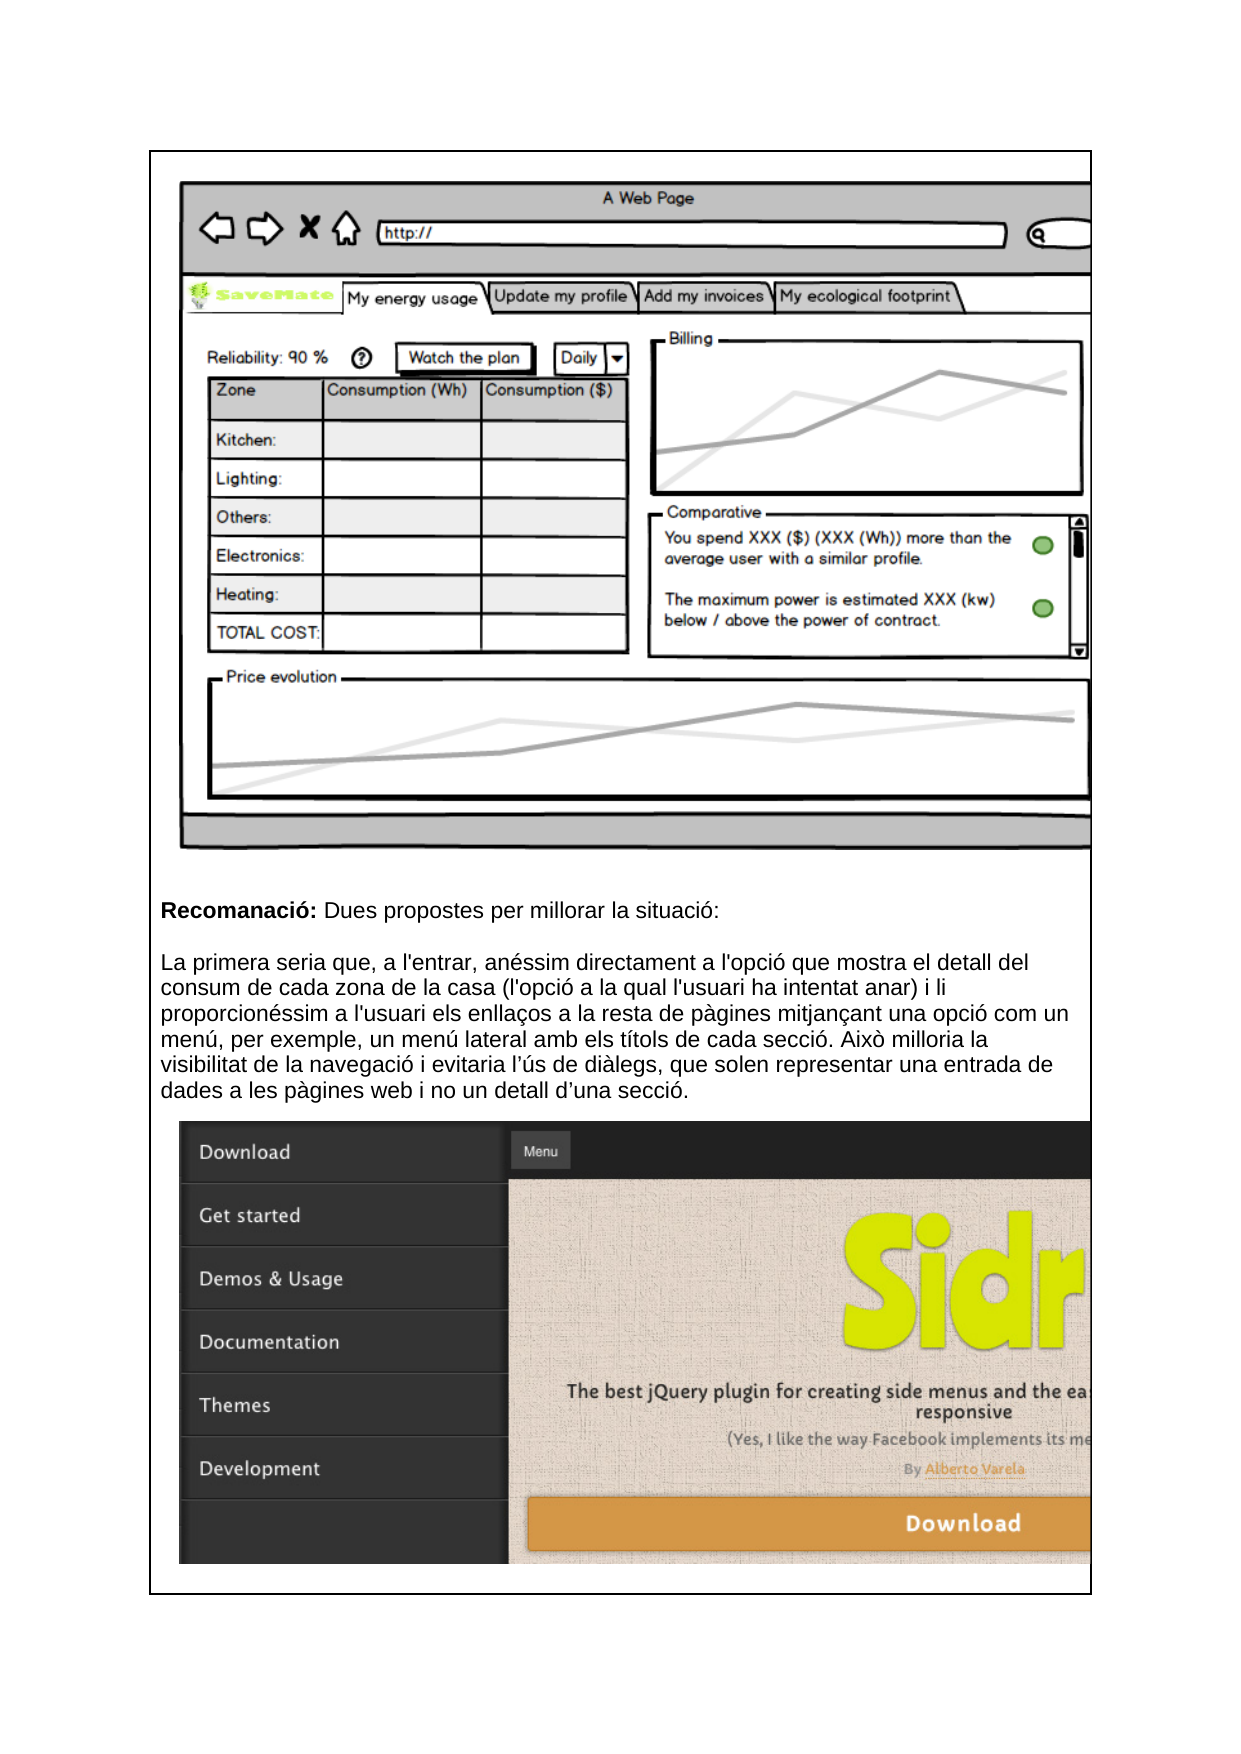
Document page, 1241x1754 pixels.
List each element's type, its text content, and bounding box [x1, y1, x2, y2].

picture [179, 1121, 1091, 1564]
picture [179, 181, 1091, 850]
table_header Recomanació: Dues propostes per millorar la situació: La primera seria que, a l'entrar, anéssim directament a l'opció que mostra el detall del consum de cada zona de la casa (l'opció a la qual l'usuari ha intentat anar) i li proporcionéssim a l'usuari els enllaços a la resta de pàgines mitjançant una opció com un menú, per exemple, un menú lateral amb els títols de cada secció. Això milloria la visibilitat de la navegació i evitaria l’ús de diàlegs, que solen representar una entrada de dades a les pàgines web i no un detall d’una secció. [151, 152, 1090, 1593]
